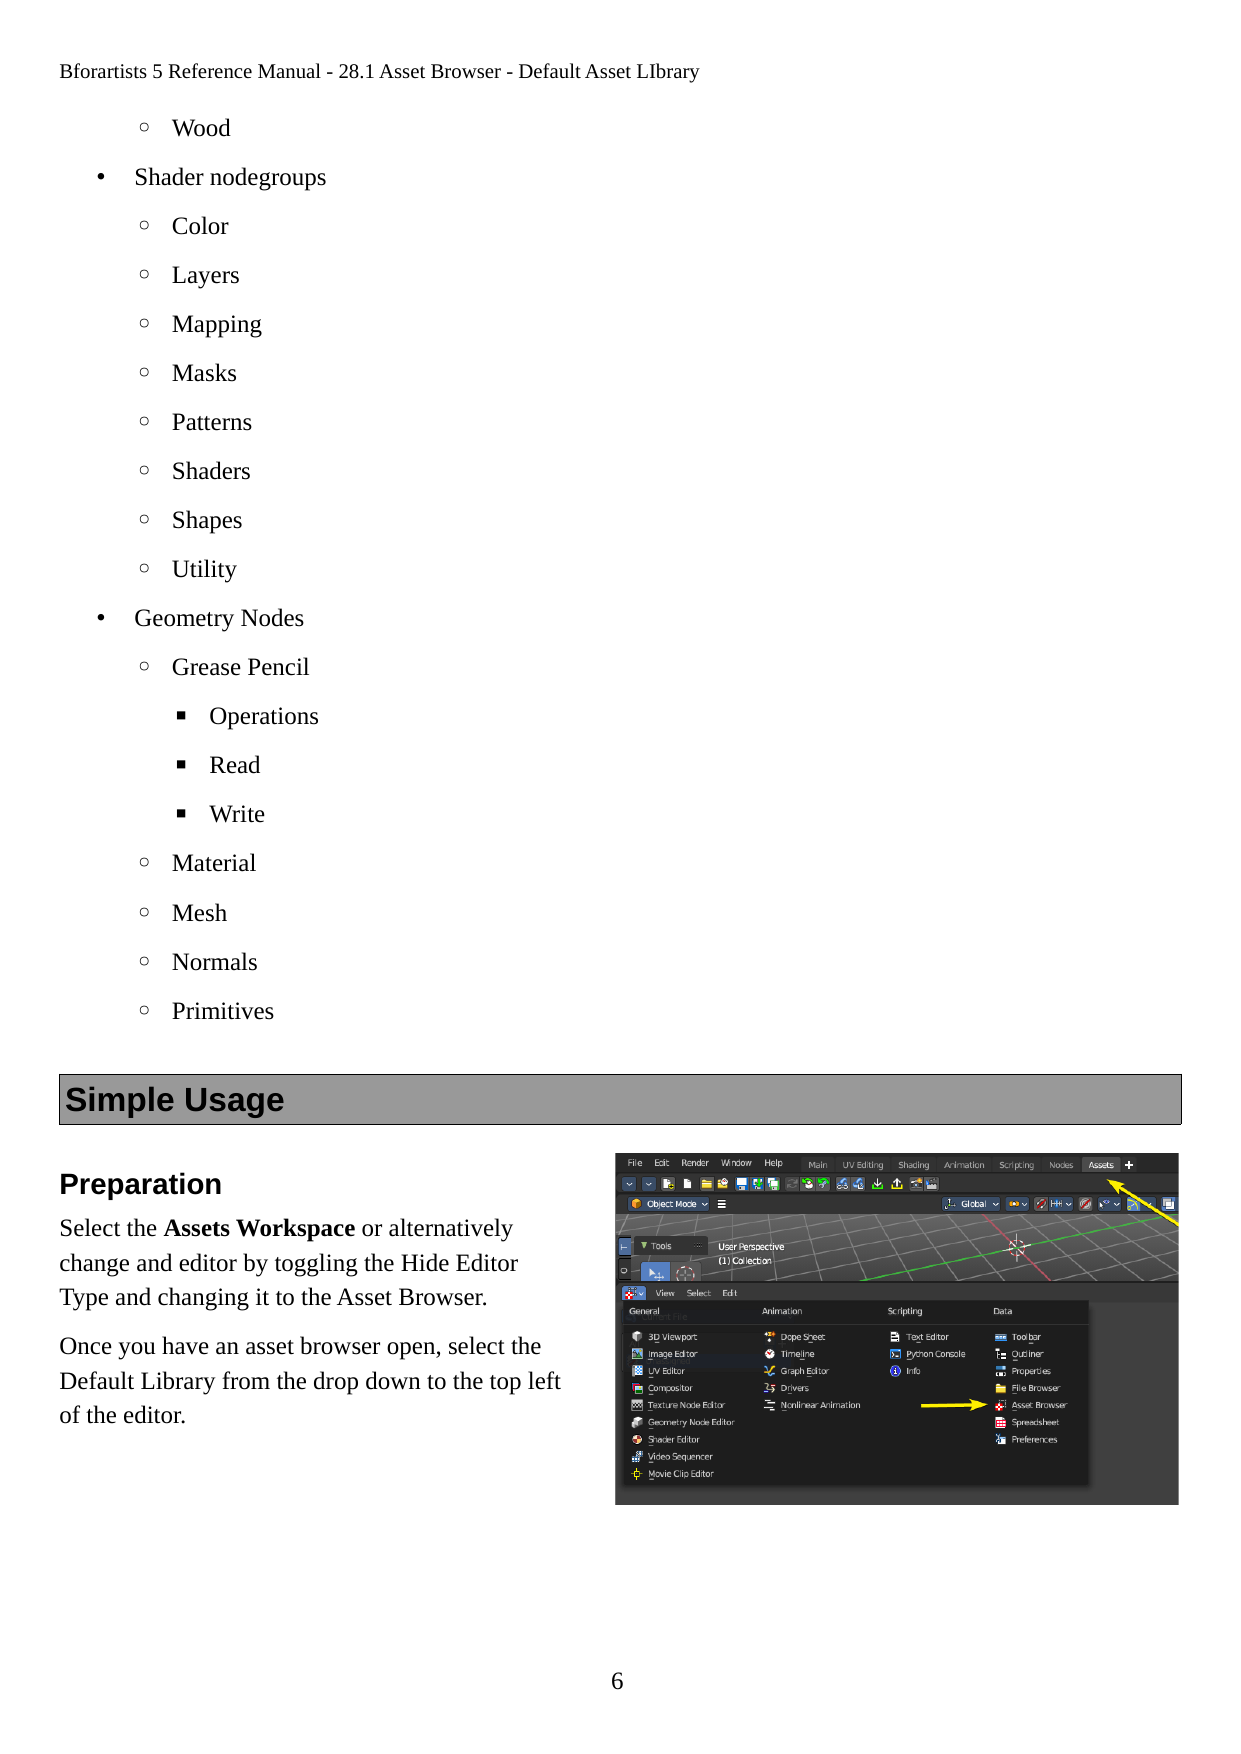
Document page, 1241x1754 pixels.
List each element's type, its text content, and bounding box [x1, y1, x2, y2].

text Once you have an asset browser open, select the Default Library from the drop down to the top left of the editor. [59, 1331, 615, 1429]
list Shaders [134, 456, 1181, 485]
list Geometry Nodes [97, 603, 1181, 632]
list Patterns [134, 407, 1181, 436]
list Operations [172, 701, 1181, 730]
list Read [172, 750, 1181, 779]
picture [615, 1153, 1179, 1505]
list Primitives [134, 996, 1181, 1024]
list Mesh [134, 898, 1181, 926]
list Normals [134, 947, 1181, 975]
list Utility [134, 554, 1181, 583]
list Material [134, 848, 1181, 877]
table_header Simple Usage [60, 1075, 1181, 1124]
list Layers [134, 260, 1181, 288]
subtitle Preparation [59, 1167, 615, 1201]
list Mapping [134, 309, 1181, 338]
text Select the Assets Workspace or alternatively change and editor by toggling the Hide Editor Type and changing it to the Asset Browser. [59, 1213, 615, 1311]
list Shader nodegroups [97, 162, 1181, 190]
list Wood [134, 113, 1181, 141]
list Masks [134, 358, 1181, 387]
list Write [172, 799, 1181, 828]
list Grease Pencil [134, 652, 1181, 681]
list Color [134, 211, 1181, 239]
list Shapes [134, 505, 1181, 534]
